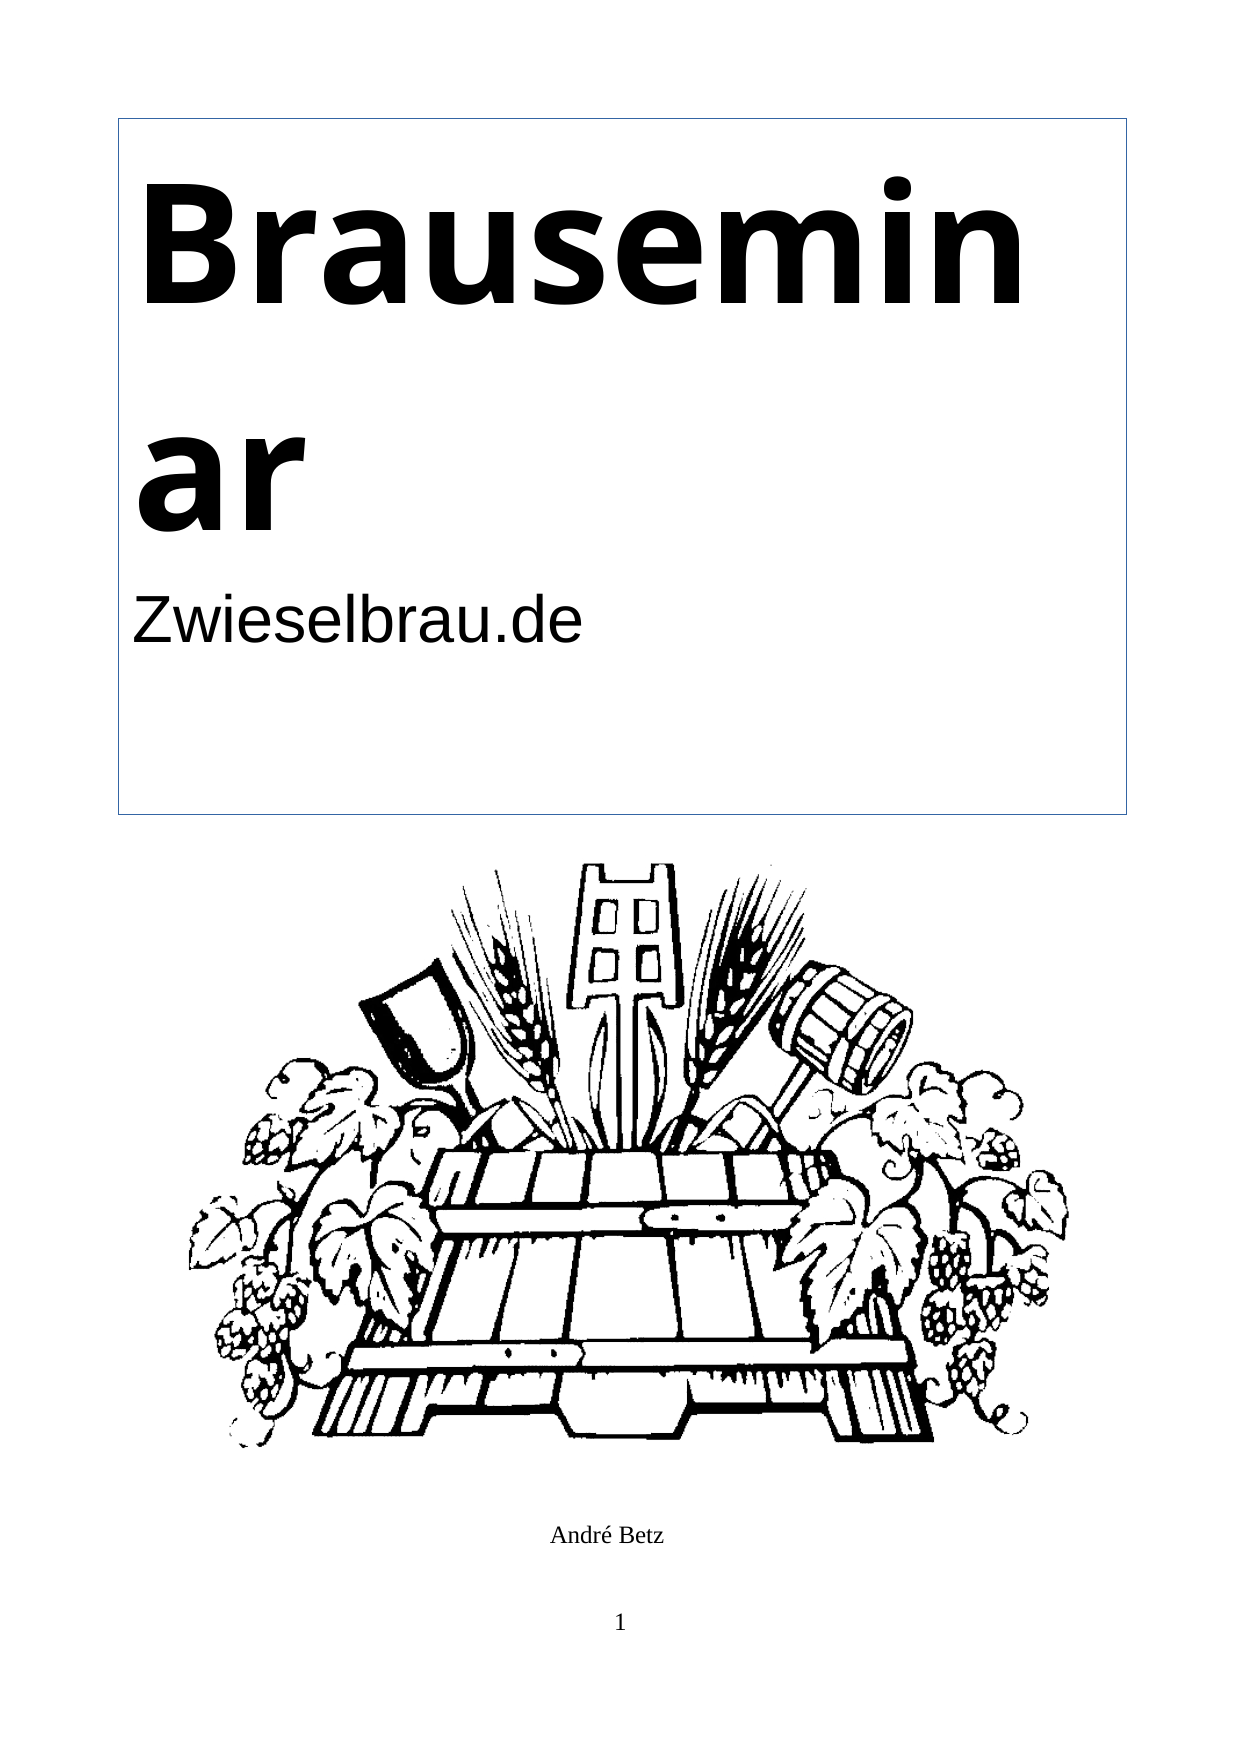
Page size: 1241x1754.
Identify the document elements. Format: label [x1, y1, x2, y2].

picture [161, 815, 1091, 1466]
